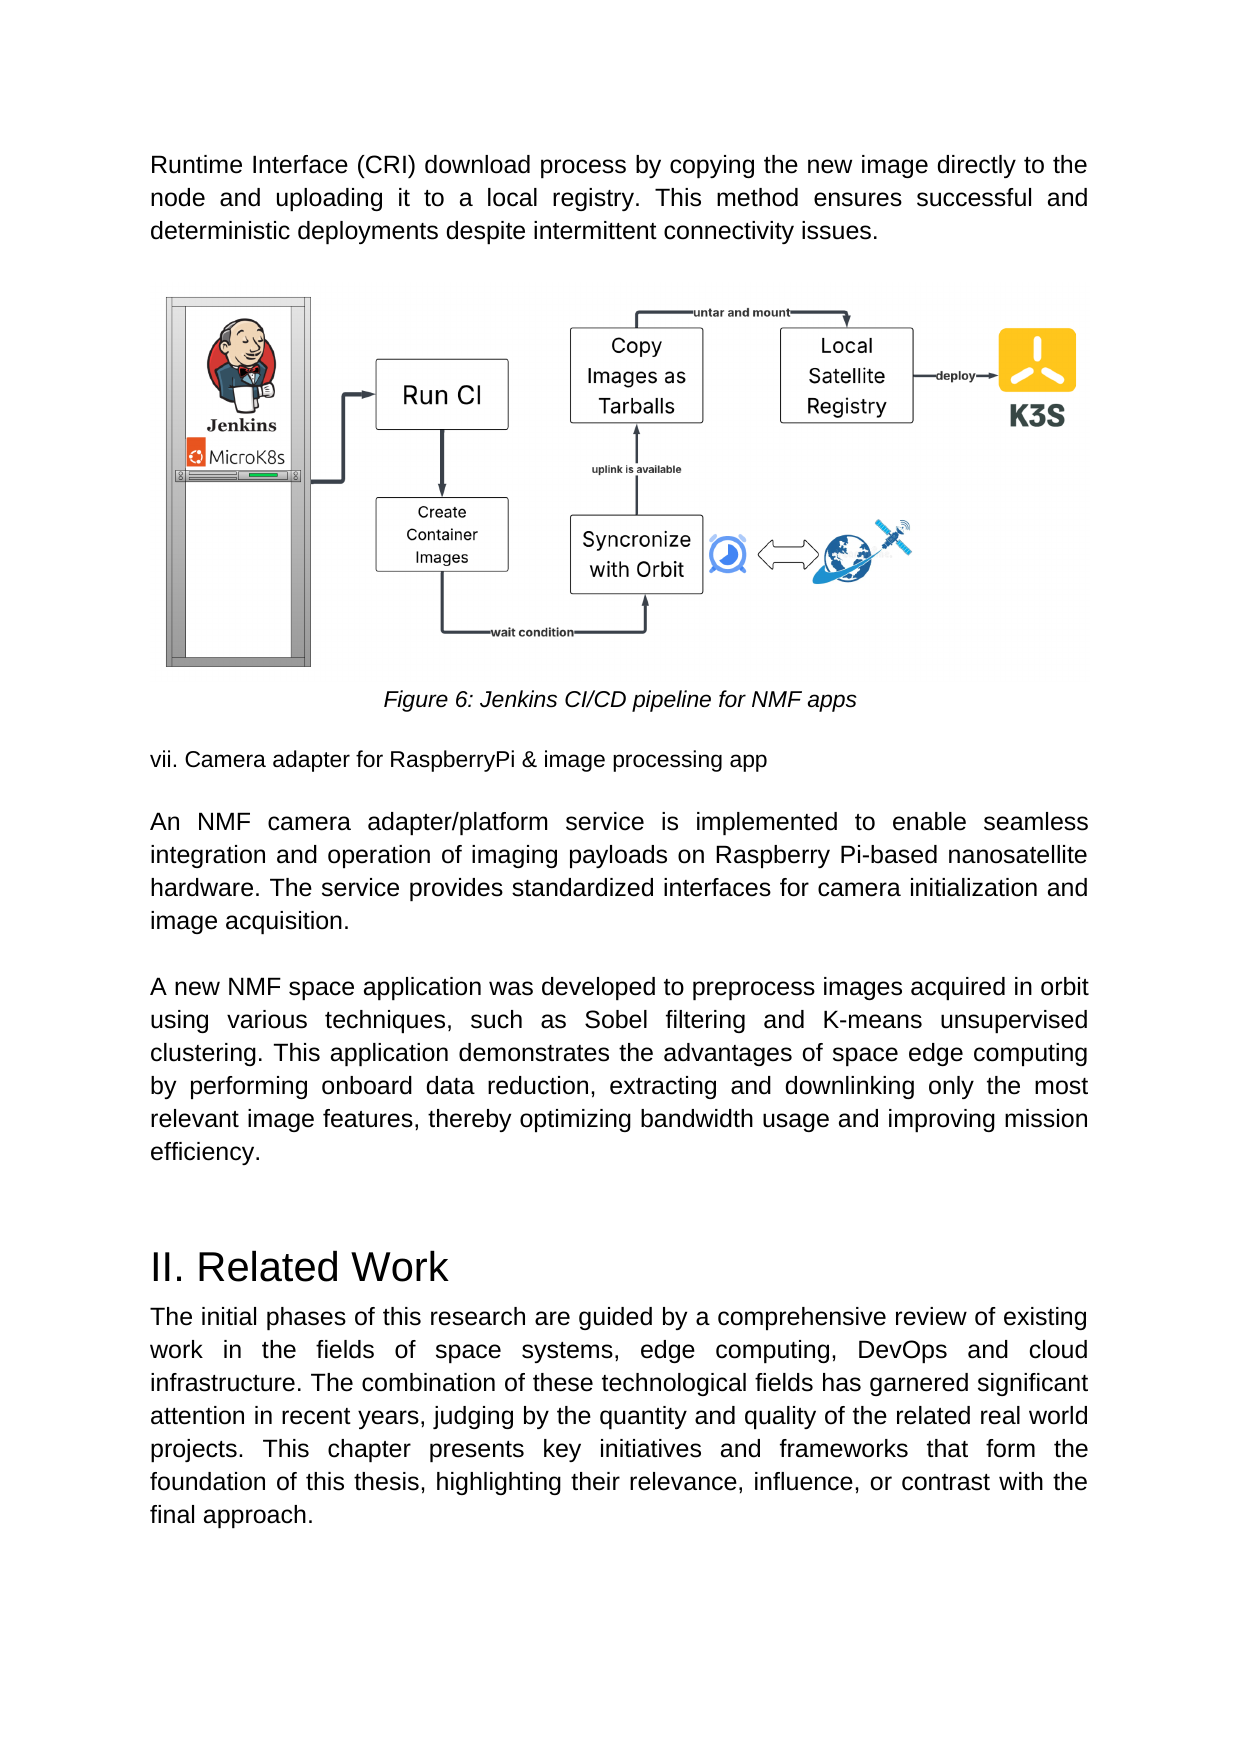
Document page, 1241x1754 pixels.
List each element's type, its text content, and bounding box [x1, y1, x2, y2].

subtitle II. Related Work [150, 1242, 1090, 1290]
text The initial phases of this research are guided by a comprehensive review of existing work in the fields of space systems, edge computing, DevOps and cloud infrastructure. The combination of these technological fields has garnered significant attention in recent years, judging by the quantity and quality of the related real world projects. This chapter presents key initiatives and frameworks that form the foundation of this thesis, highlighting their relevance, influence, or contrast with the final approach. [150, 1302, 1090, 1529]
picture [150, 282, 1091, 682]
text vii. Camera adapter for RaspberryPi & image processing app [150, 746, 1090, 773]
text Figure 6: Jenkins CI/CD pipeline for NMF apps [150, 686, 1090, 712]
text A new NMF space application was developed to preprocess images acquired in orbit using various techniques, such as Sobel filtering and K-means unsupervised clustering. This application demonstrates the advantages of space edge computing by performing onboard data reduction, extracting and downlinking only the most relevant image features, thereby optimizing bandwidth usage and improving mission efficiency. [150, 972, 1090, 1166]
text Runtime Interface (CRI) download process by copying the new image directly to the node and uploading it to a local registry. This method ensures successful and deterministic deployments despite intermittent connectivity issues. [150, 150, 1090, 245]
text An NMF camera adapter/platform service is implemented to enable seamless integration and operation of imaging payloads on Raspberry Pi-based nanosatellite hardware. The service provides standardized interfaces for camera initialization and image acquisition. [150, 807, 1090, 934]
